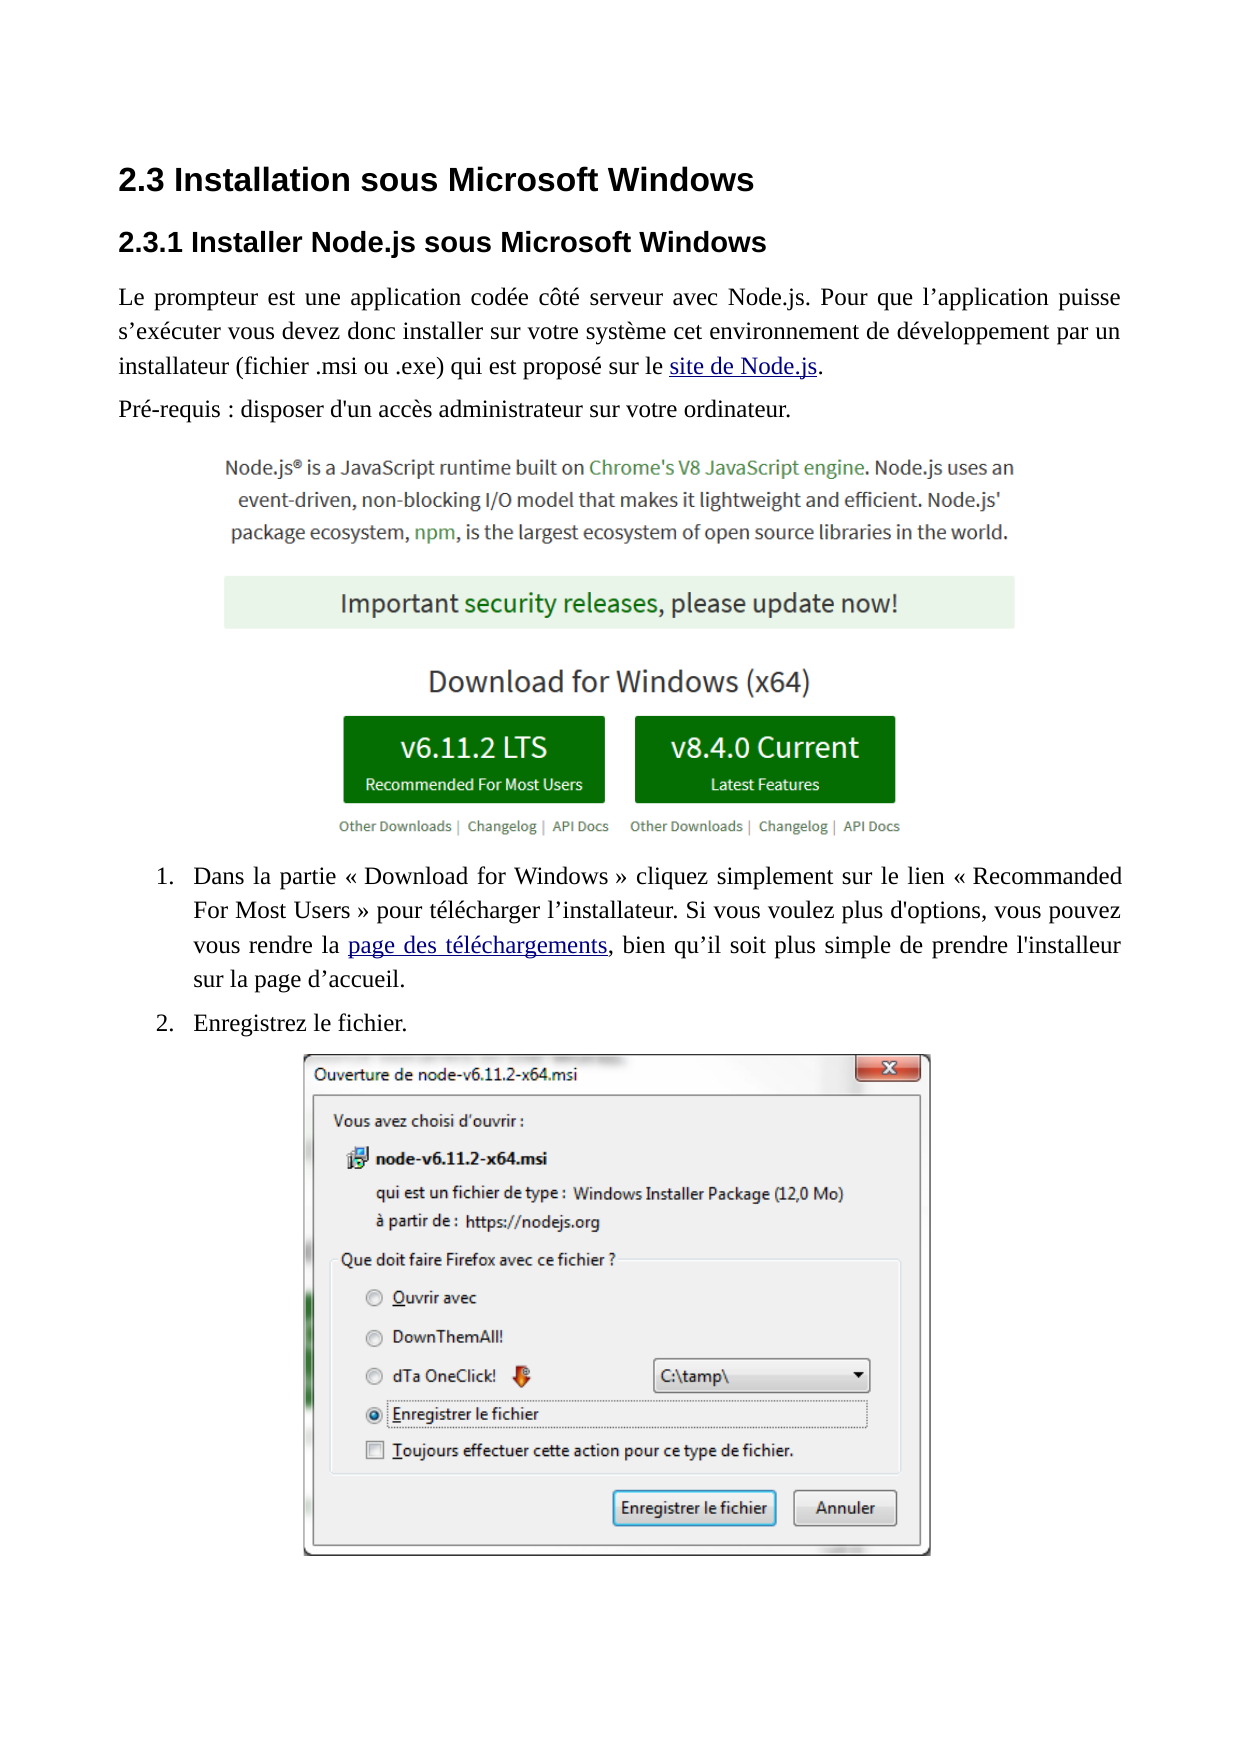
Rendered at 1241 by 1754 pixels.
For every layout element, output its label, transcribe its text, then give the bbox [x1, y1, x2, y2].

text Pré-requis : disposer d'un accès administrateur sur votre ordinateur. [118, 394, 1122, 423]
list Enregistrez le fichier. [156, 1008, 1122, 1036]
picture [136, 437, 1104, 856]
picture [303, 1054, 931, 1556]
list Dans la partie « Download for Windows » cliquez simplement sur le lien « Recommanded For Most Users » pour télécharger l’installateur. Si vous voulez plus d'options, vous pouvez vous rendre la page des téléchargements, bien qu’il soit plus simple de prendre l'installeur sur la page d’accueil. [156, 437, 1122, 993]
subtitle 2.3.1 Installer Node.js sous Microsoft Windows [118, 225, 1122, 258]
text Le prompteur est une application codée côté serveur avec Node.js. Pour que l’application puisse s’exécuter vous devez donc installer sur votre système cet environnement de développement par un installateur (fichier .msi ou .exe) qui est proposé sur le site de Node.js. [118, 282, 1122, 379]
subtitle 2.3 Installation sous Microsoft Windows [118, 159, 1122, 198]
